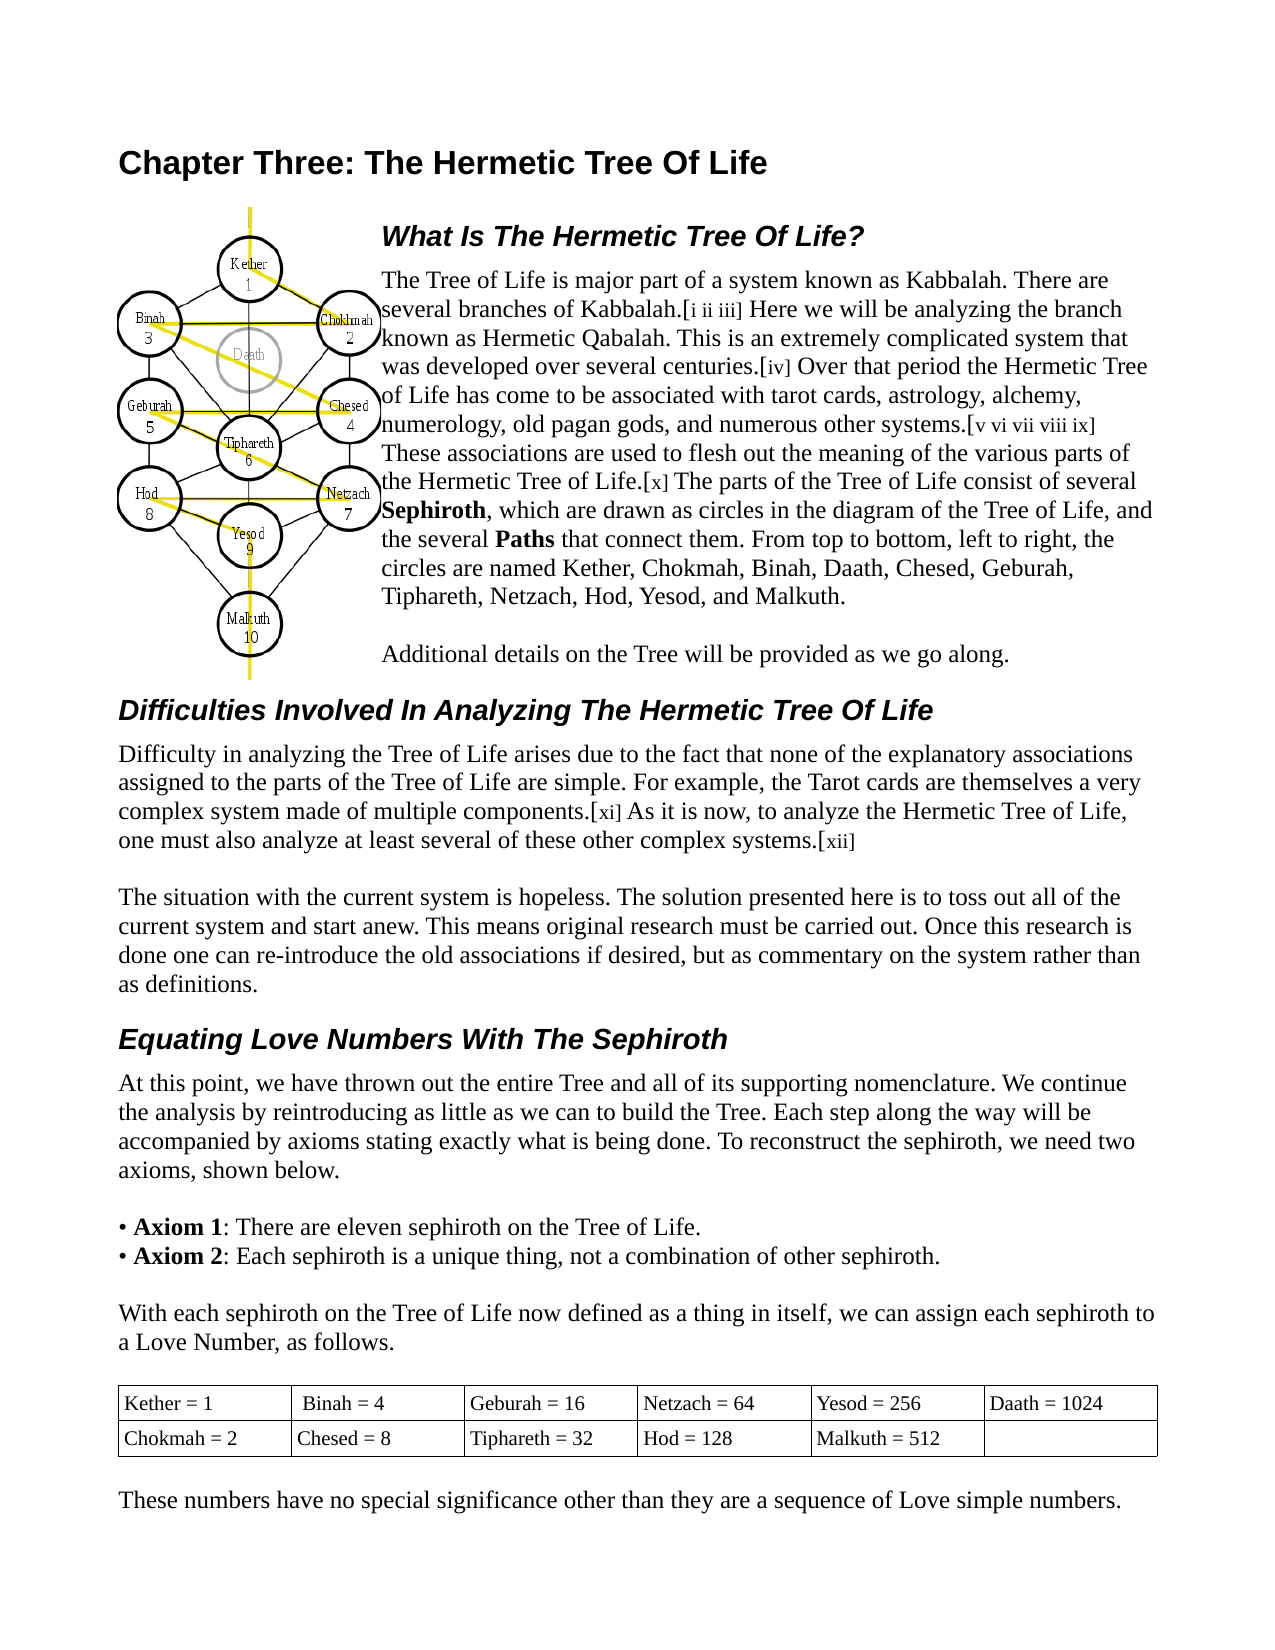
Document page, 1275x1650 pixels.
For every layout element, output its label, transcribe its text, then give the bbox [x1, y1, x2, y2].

text The situation with the current system is hopeless. The solution presented here is to toss out all of the current system and start anew. This means original research must be carried out. Once this research is done one can re-introduce the old associations if desired, but as commentary on the system rather than as definitions. [118, 882, 1157, 997]
text Additional details on the Tree will be provided as we go along. [382, 639, 1157, 668]
table_cell Malkuth = 512 [812, 1421, 984, 1456]
table_cell Chesed = 8 [292, 1421, 464, 1456]
table_cell Chokmah = 2 [119, 1421, 291, 1456]
subtitle Equating Love Numbers With The Sephiroth [118, 1022, 1157, 1056]
picture [117, 207, 382, 680]
subtitle What Is The Hermetic Tree Of Life? [382, 219, 1157, 253]
table_cell Tiphareth = 32 [465, 1421, 637, 1456]
subtitle Chapter Three: The Hermetic Tree Of Life [118, 143, 1157, 182]
table_cell [985, 1421, 1157, 1456]
table_header Geburah = 16 [465, 1386, 637, 1420]
table_header Netzach = 64 [638, 1386, 811, 1420]
table_cell Hod = 128 [638, 1421, 811, 1456]
subtitle Difficulties Involved In Analyzing The Hermetic Tree Of Life [118, 693, 1157, 726]
table_header Kether = 1 [119, 1386, 291, 1420]
table_header Yesod = 256 [812, 1386, 984, 1420]
text Difficulty in analyzing the Tree of Life arises due to the fact that none of the explanatory associations assigned to the parts of the Tree of Life are simple. For example, the Tarot cards are themselves a very complex system made of multiple components.[xi] As it is now, to analyze the Hermetic Tree of Life, one must also analyze at least several of these other complex systems.[xii] [118, 739, 1157, 854]
text These numbers have no special significance other than they are a sequence of Love simple numbers. [118, 1485, 1157, 1513]
text The Tree of Life is major part of a system known as Kabbalah. There are several branches of Kabbalah.[i ii iii] Here we will be analyzing the branch known as Hermetic Qabalah. This is an extremely complicated system that was developed over several centuries.[iv] Over that period the Hermetic Tree of Life has come to be associated with tarot cards, astrology, alchemy, numerology, old pagan gods, and numerous other systems.[v vi vii viii ix] These associations are used to flesh out the meaning of the various parts of the Hermetic Tree of Life.[x] The parts of the Tree of Life consist of several Sephiroth, which are drawn as circles in the diagram of the Tree of Life, and the several Paths that connect them. From top to bottom, left to right, the circles are named Kether, Chokmah, Binah, Daath, Chesed, Geburah, Tiphareth, Netzach, Hod, Yesod, and Malkuth. [382, 265, 1157, 610]
text • Axiom 1: There are eleven sephiroth on the Tree of Life. [118, 1212, 1157, 1241]
text With each sephiroth on the Tree of Life now defined as a thing in itself, we can assign each sephiroth to [118, 1298, 1157, 1327]
text • Axiom 2: Each sephiroth is a unique thing, not a combination of other sephiroth. [118, 1241, 1157, 1270]
text At this point, we have thrown out the entire Tree and all of its supporting nomenclature. We continue the analysis by reintroducing as little as we can to build the Tree. Each step along the way will be accompanied by axioms stating exactly what is being done. To reconstruct the sephiroth, we need two axioms, shown below. [118, 1068, 1157, 1183]
text a Love Number, as follows. [118, 1327, 1157, 1356]
table_header Daath = 1024 [985, 1386, 1157, 1420]
table_header Binah = 4 [292, 1386, 464, 1420]
